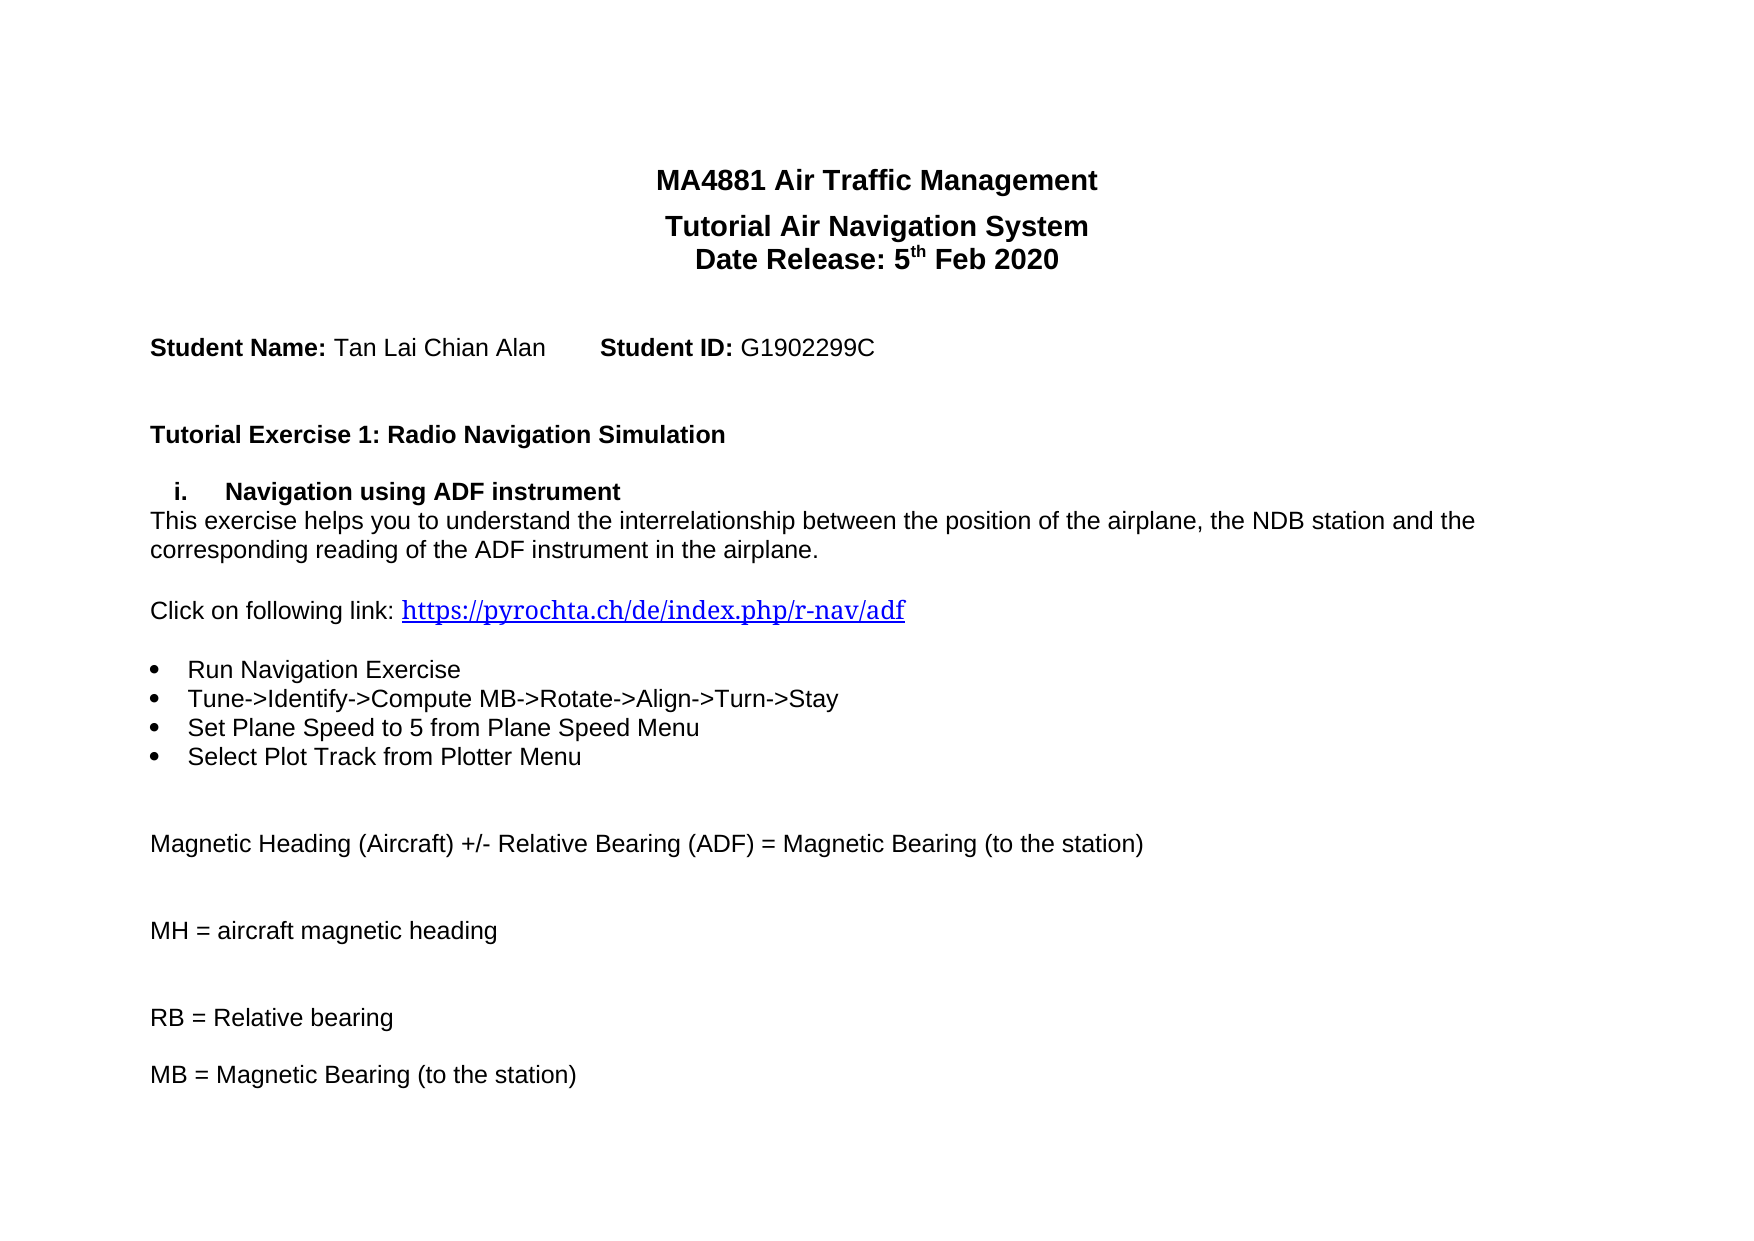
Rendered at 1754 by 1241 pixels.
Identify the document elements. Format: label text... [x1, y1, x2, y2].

subtitle This exercise helps you to understand the interrelationship between the position of the airplane, the NDB station and the corresponding reading of the ADF instrument in the airplane. [150, 506, 1604, 563]
subtitle Set Plane Speed to 5 from Plane Speed Menu [150, 713, 1604, 742]
subtitle Click on following link: https://pyrochta.ch/de/index.php/r-nav/adf [150, 592, 1604, 626]
subtitle Magnetic Heading (Aircraft) +/- Relative Bearing (ADF) = Magnetic Bearing (to the station) [150, 829, 1604, 858]
subtitle Run Navigation Exercise [150, 655, 1604, 684]
subtitle MH = aircraft magnetic heading [150, 916, 1604, 945]
subtitle Navigation using ADF instrument [187, 477, 1604, 506]
subtitle MB = Magnetic Bearing (to the station) [150, 1061, 1604, 1089]
subtitle Tune->Identify->Compute MB->Rotate->Align->Turn->Stay [150, 684, 1604, 713]
text MA4881 Air Traffic Management [150, 162, 1604, 196]
text Tutorial Air Navigation System [150, 208, 1604, 242]
subtitle RB = Relative bearing [150, 1003, 1604, 1032]
text Student Name: Tan Lai Chian Alan Student ID: G1902299C [150, 333, 1604, 362]
subtitle Tutorial Exercise 1: Radio Navigation Simulation [150, 420, 1604, 448]
text Date Release: 5th Feb 2020 [150, 242, 1604, 276]
subtitle Select Plot Track from Plotter Menu [150, 742, 1604, 771]
